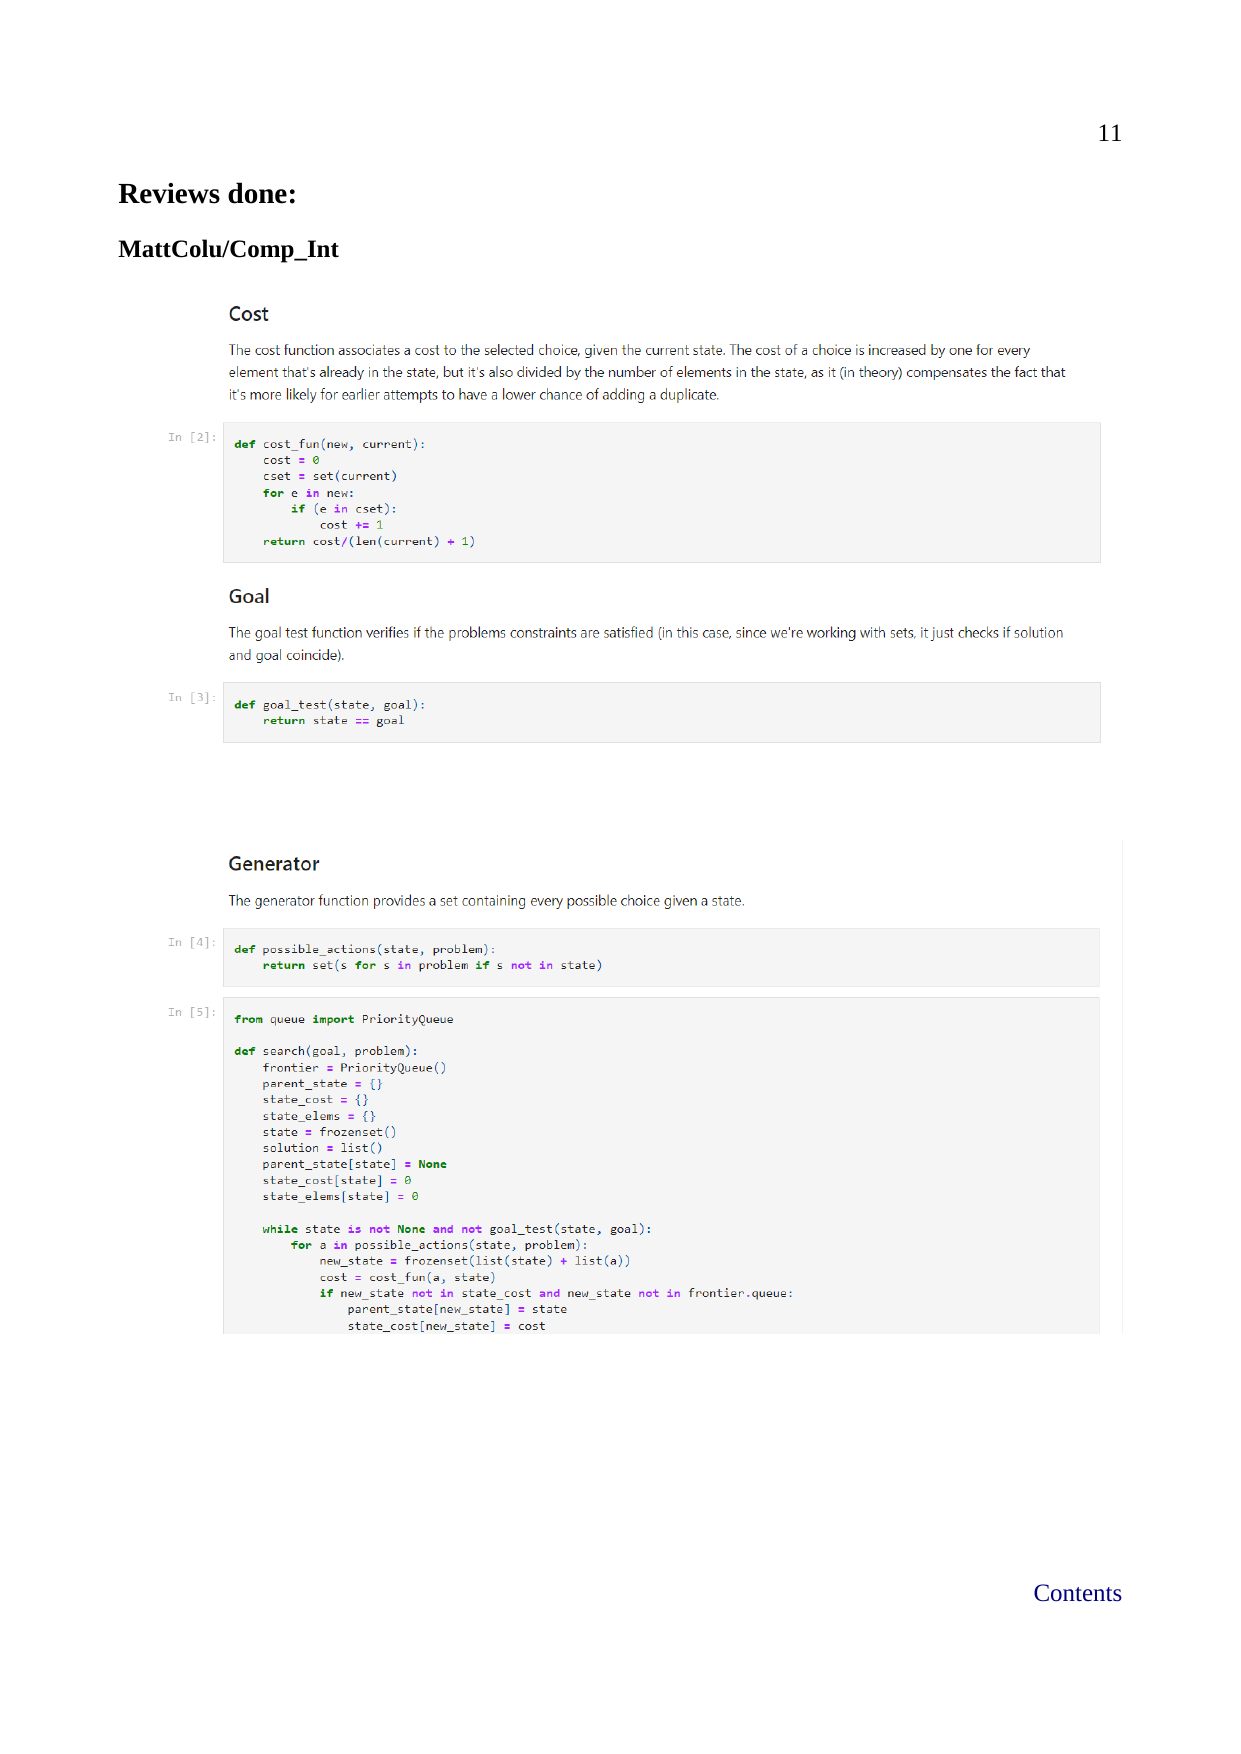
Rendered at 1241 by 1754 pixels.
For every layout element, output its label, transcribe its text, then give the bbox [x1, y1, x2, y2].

text Reviews done: [118, 176, 1122, 210]
picture [118, 286, 1123, 759]
picture [118, 840, 1123, 1334]
text MattColu/Comp_Int [118, 234, 1122, 263]
